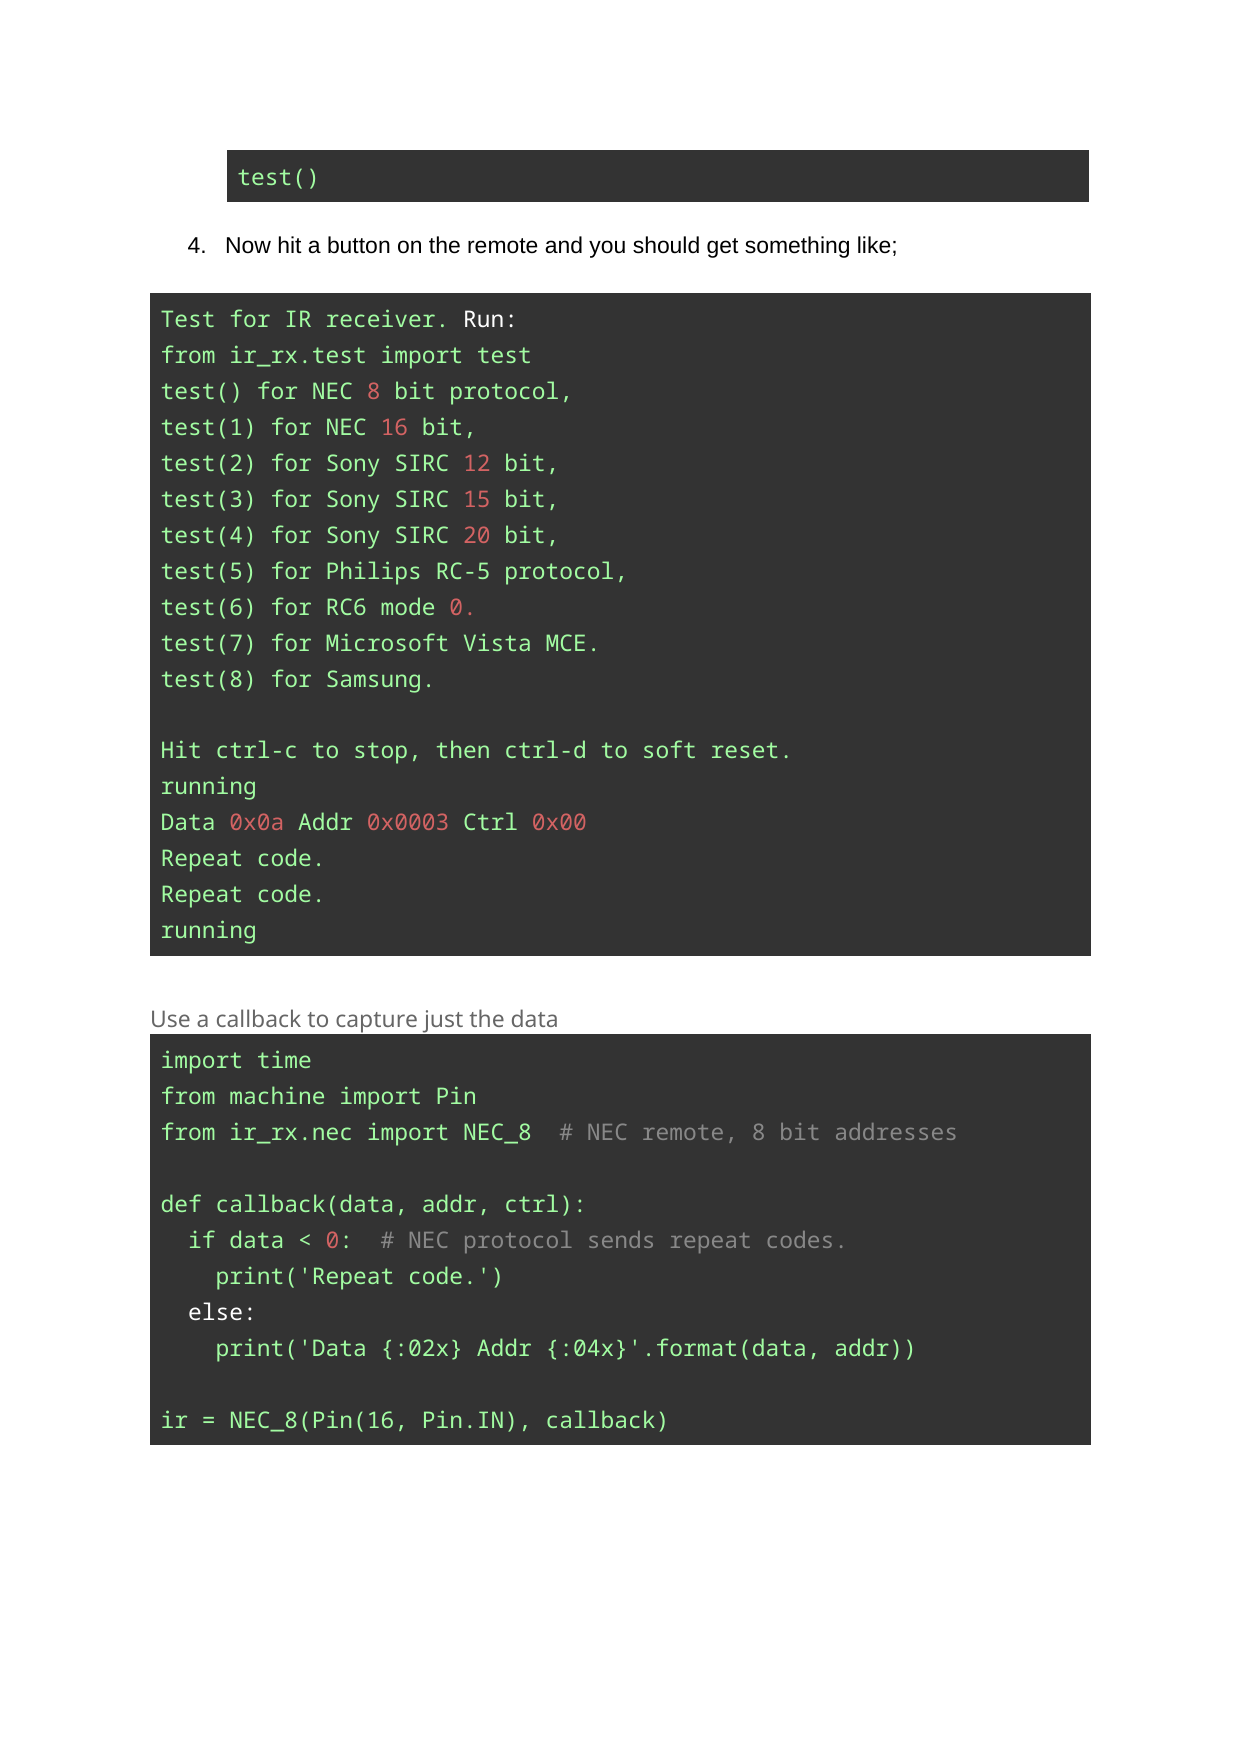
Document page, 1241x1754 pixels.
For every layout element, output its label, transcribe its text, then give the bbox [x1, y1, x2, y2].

table_header test() [227, 150, 1089, 202]
table_header import time from machine import Pin from ir_rx.nec import NEC_8 # NEC remote, 8 bit addresses def callback(data, addr, ctrl): if data < 0: # NEC protocol sends repeat codes. print('Repeat code.') else: print('Data {:02x} Addr {:04x}'.format(data, addr)) ir = NEC_8(Pin(16, Pin.IN), callback) [150, 1034, 1091, 1445]
list Now hit a button on the remote and you should get something like; [187, 232, 1090, 289]
subtitle Use a callback to capture just the data [150, 1003, 1090, 1034]
table_header Test for IR receiver. Run: from ir_rx.test import test test() for NEC 8 bit protocol, test(1) for NEC 16 bit, test(2) for Sony SIRC 12 bit, test(3) for Sony SIRC 15 bit, test(4) for Sony SIRC 20 bit, test(5) for Philips RC-5 protocol, test(6) for RC6 mode 0. test(7) for Microsoft Vista MCE. test(8) for Samsung. Hit ctrl-c to stop, then ctrl-d to soft reset. running Data 0x0a Addr 0x0003 Ctrl 0x00 Repeat code. Repeat code. running [150, 293, 1091, 956]
